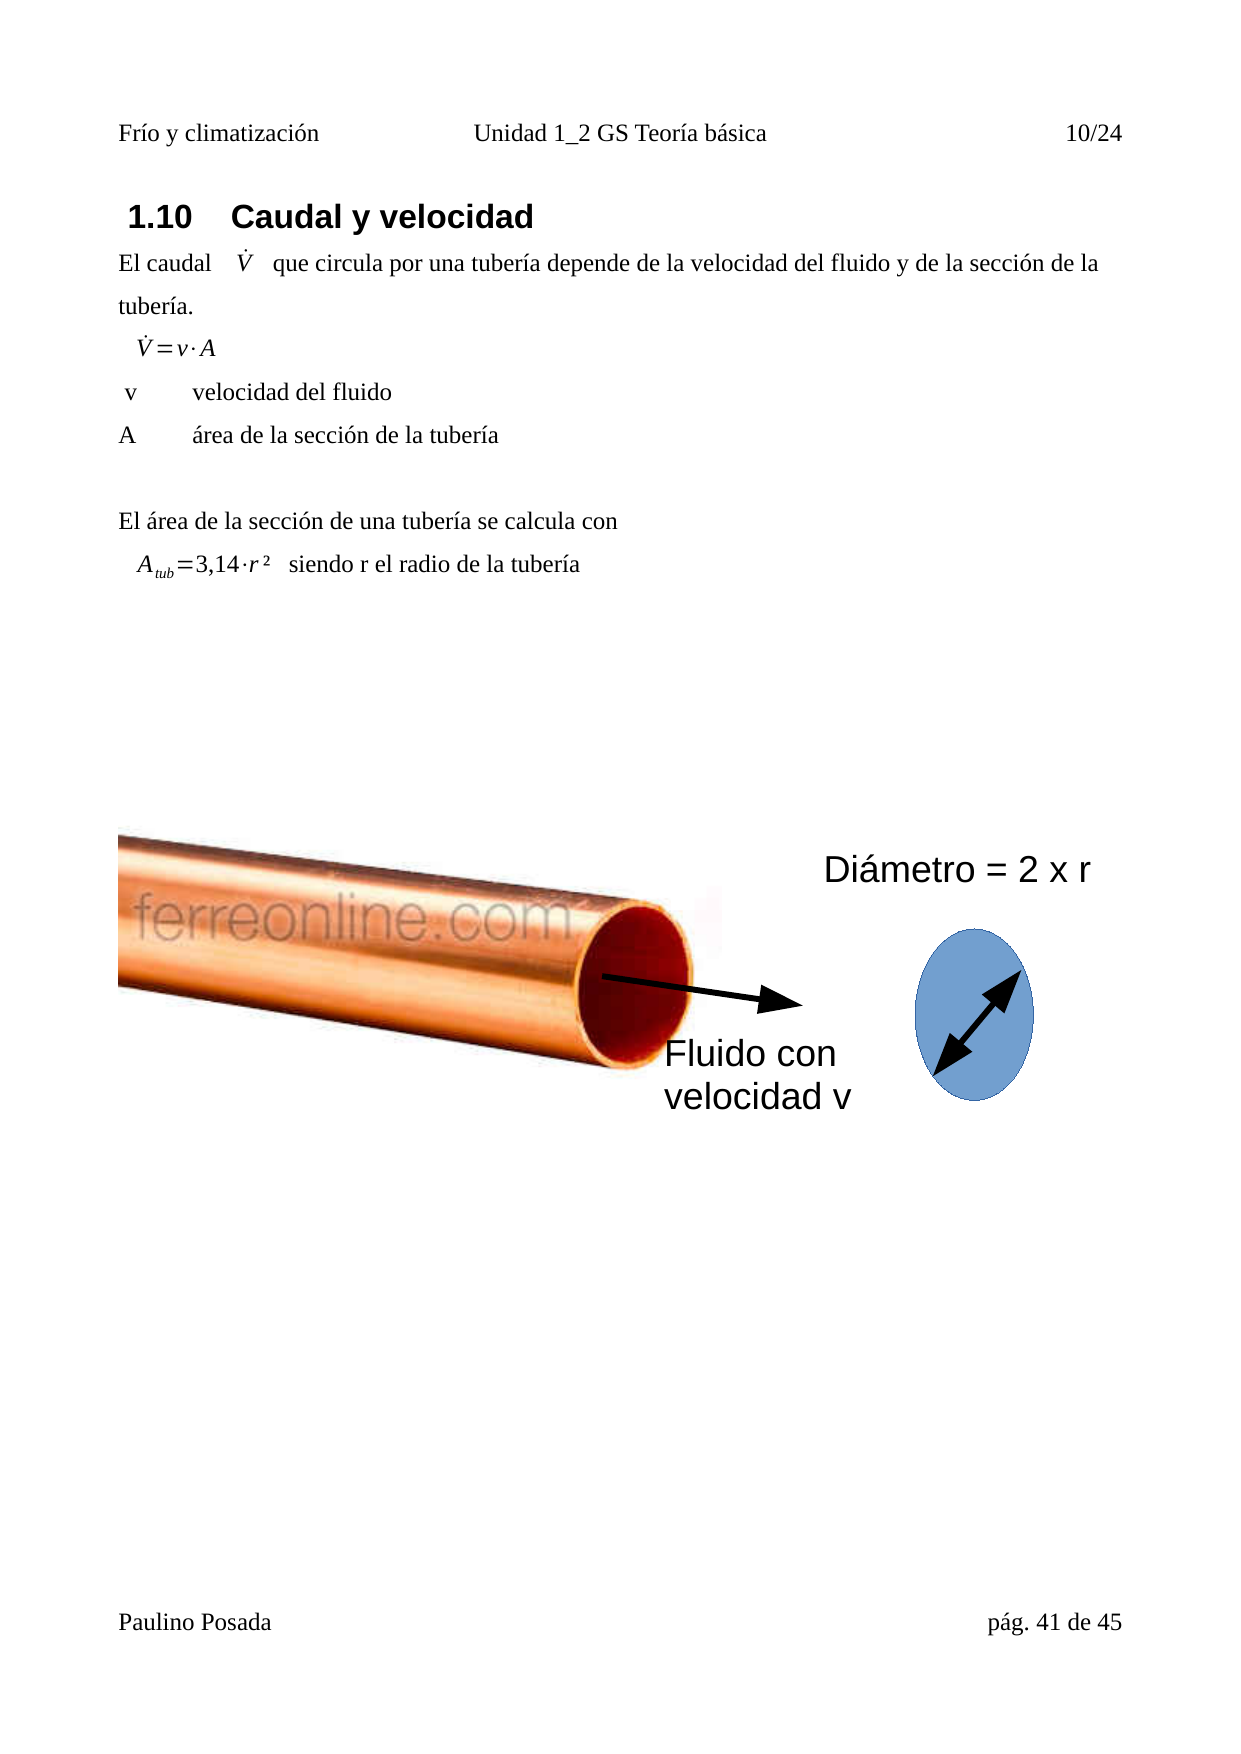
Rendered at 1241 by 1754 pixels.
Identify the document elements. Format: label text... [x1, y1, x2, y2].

text El caudal que circula por una tubería depende de la velocidad del fluido y de la sección de la tubería. [118, 248, 1122, 320]
text El área de la sección de una tubería se calcula con [118, 506, 1122, 535]
text A área de la sección de la tubería [118, 420, 1122, 449]
text siendo r el radio de la tubería [118, 549, 1122, 582]
picture [687, 1091, 697, 1096]
picture [118, 814, 722, 1096]
text v velocidad del fluido [118, 377, 1122, 406]
subtitle Caudal y velocidad [118, 197, 1122, 236]
